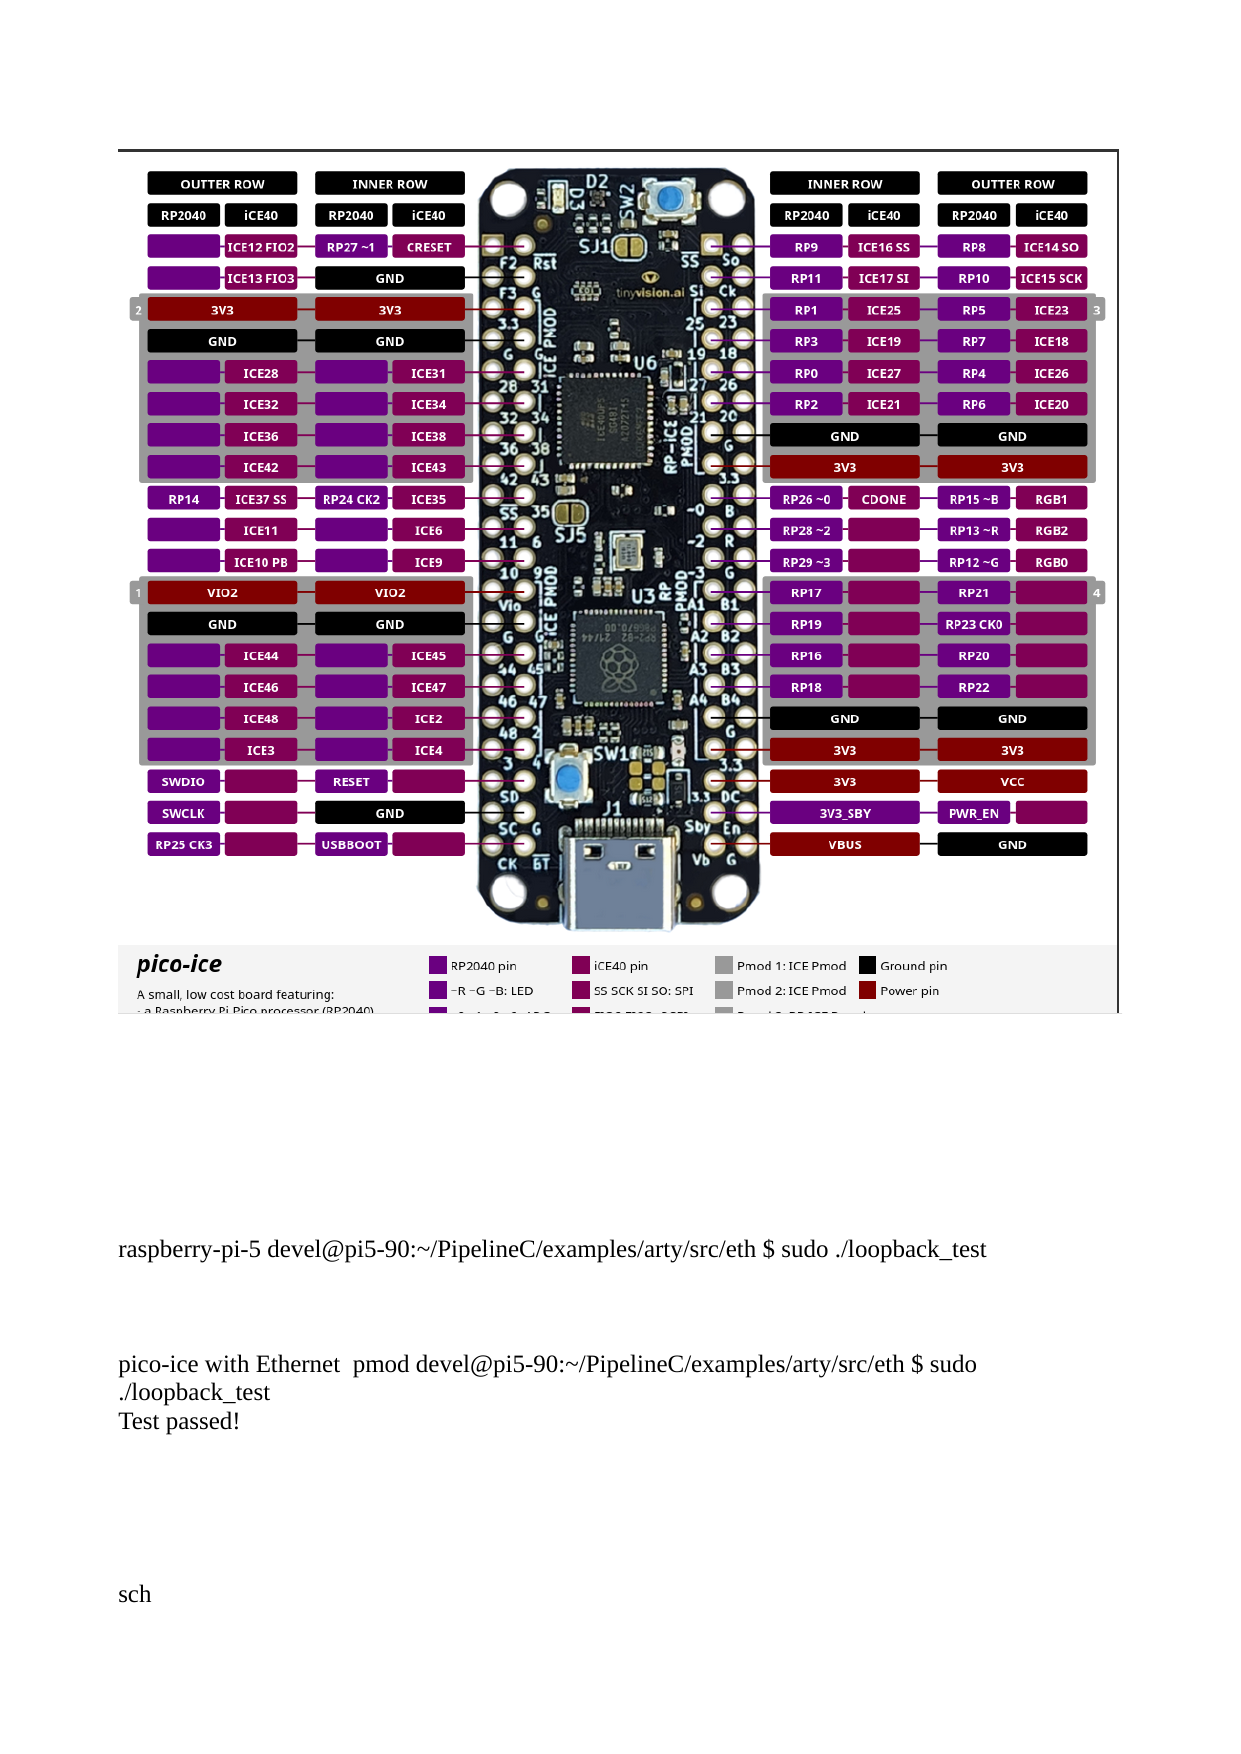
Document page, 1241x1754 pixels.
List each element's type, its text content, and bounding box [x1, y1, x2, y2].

text raspberry-pi-5 devel@pi5-90:~/PipelineC/examples/arty/src/eth $ sudo ./loopback_test [118, 1234, 1122, 1262]
text Test passed! [118, 1406, 1122, 1435]
text sch [118, 1579, 1122, 1607]
picture [118, 146, 1123, 1033]
text pico-ice with Ethernet pmod devel@pi5-90:~/PipelineC/examples/arty/src/eth $ sudo ./loopback_test [118, 1349, 1122, 1406]
